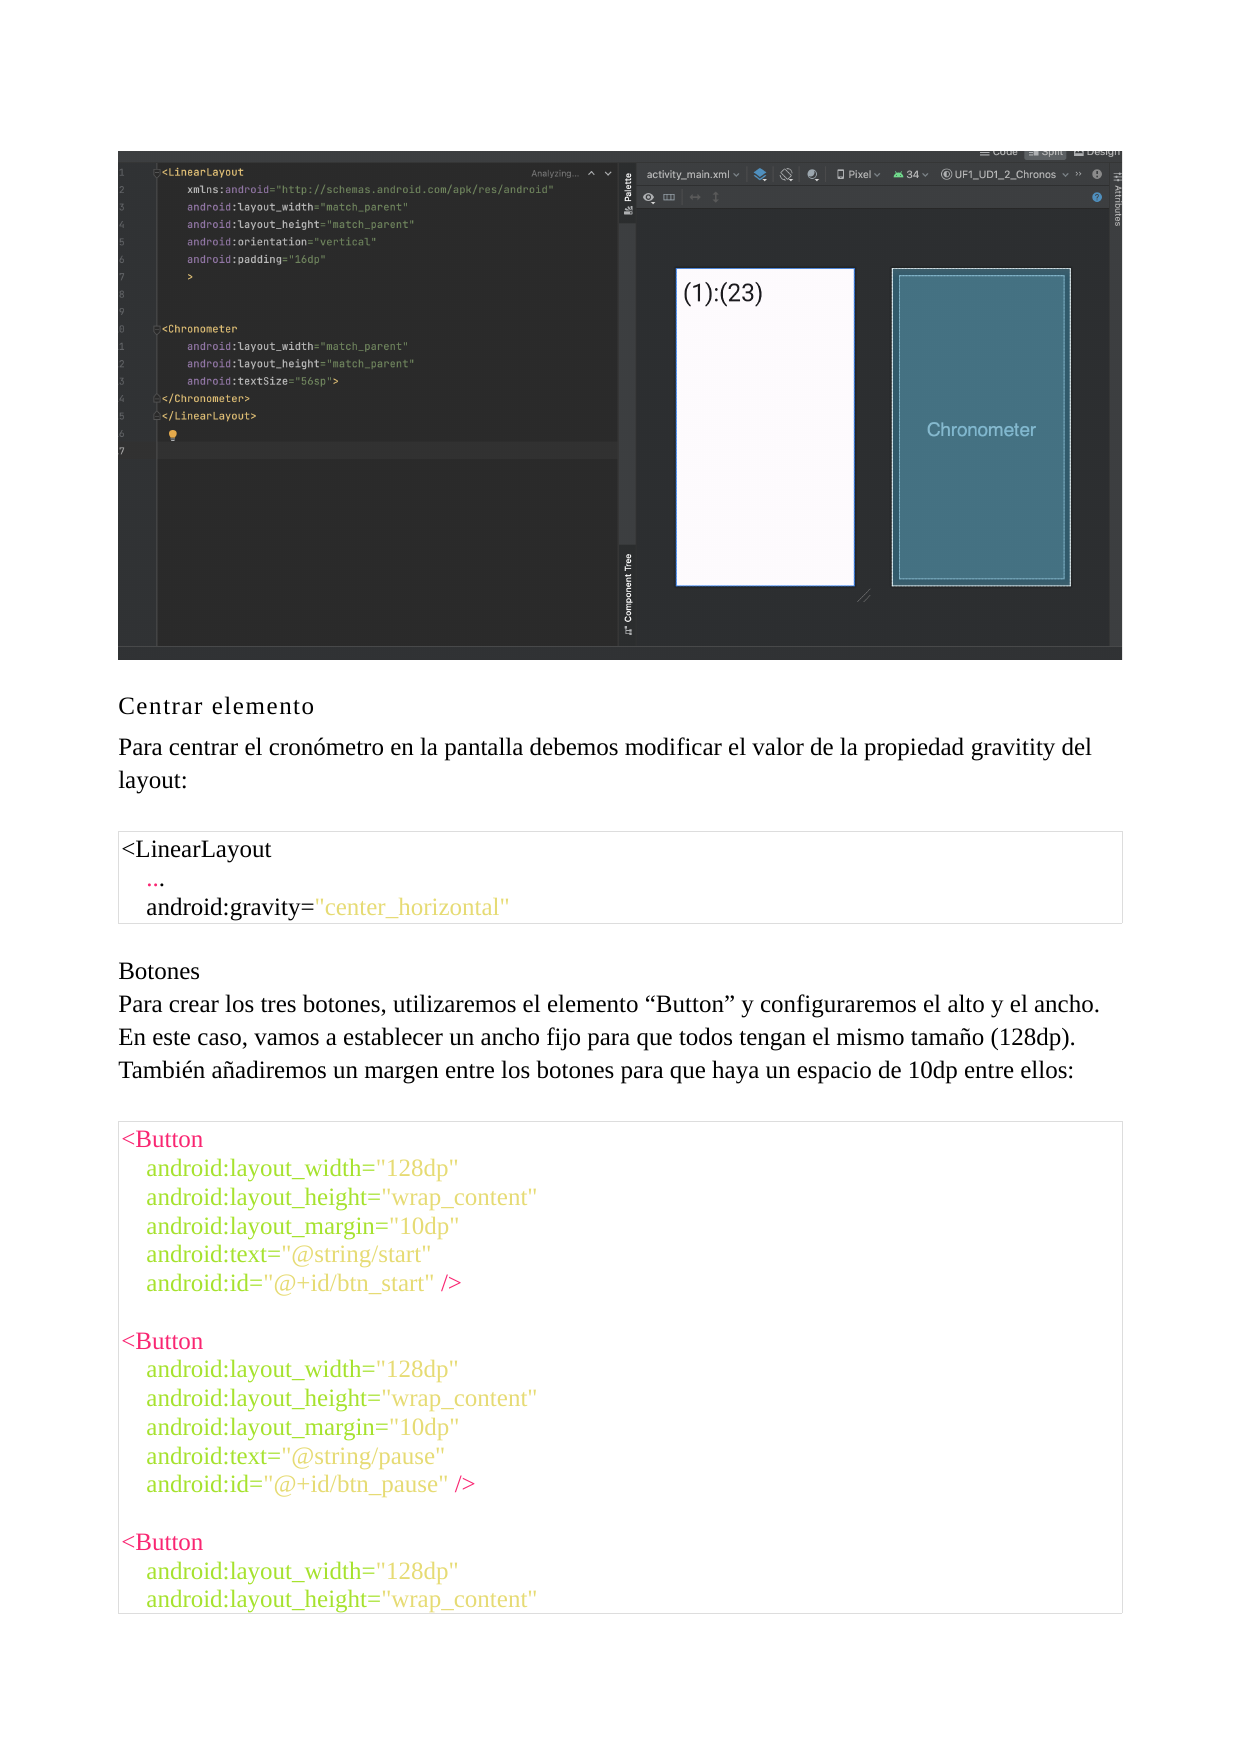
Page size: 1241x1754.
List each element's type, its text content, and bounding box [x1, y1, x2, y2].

text android:gravity="center_horizontal" [119, 888, 1122, 923]
picture [118, 151, 1123, 660]
text Para crear los tres botones, utilizaremos el elemento “Button” y configuraremos el alto y el ancho. En este caso, vamos a establecer un ancho fijo para que todos tengan el mismo tamaño (128dp). También añadiremos un margen entre los botones para que haya un espacio de 10dp entre ellos: [118, 989, 1122, 1084]
text android:layout_margin="10dp" [119, 1409, 1122, 1438]
text <Button [119, 1122, 1122, 1150]
subtitle Centrar elemento [118, 691, 1122, 719]
text ... [119, 860, 1122, 888]
text android:text="@string/pause" [119, 1438, 1122, 1466]
text android:text="@string/start" [119, 1236, 1122, 1265]
text android:layout_width="128dp" [119, 1351, 1122, 1380]
text android:id="@+id/btn_pause" /> [119, 1466, 1122, 1498]
text Botones [118, 956, 1122, 985]
text android:layout_height="wrap_content" [119, 1581, 1122, 1613]
text android:layout_margin="10dp" [119, 1208, 1122, 1236]
text <LinearLayout [119, 832, 1122, 860]
text Para centrar el cronómetro en la pantalla debemos modificar el valor de la propiedad gravitity del layout: [118, 732, 1122, 794]
text android:layout_height="wrap_content" [119, 1380, 1122, 1409]
text <Button [119, 1323, 1122, 1351]
text android:layout_height="wrap_content" [119, 1179, 1122, 1208]
text <Button [119, 1524, 1122, 1553]
text android:layout_width="128dp" [119, 1150, 1122, 1179]
text android:id="@+id/btn_start" /> [119, 1265, 1122, 1297]
text android:layout_width="128dp" [119, 1553, 1122, 1581]
